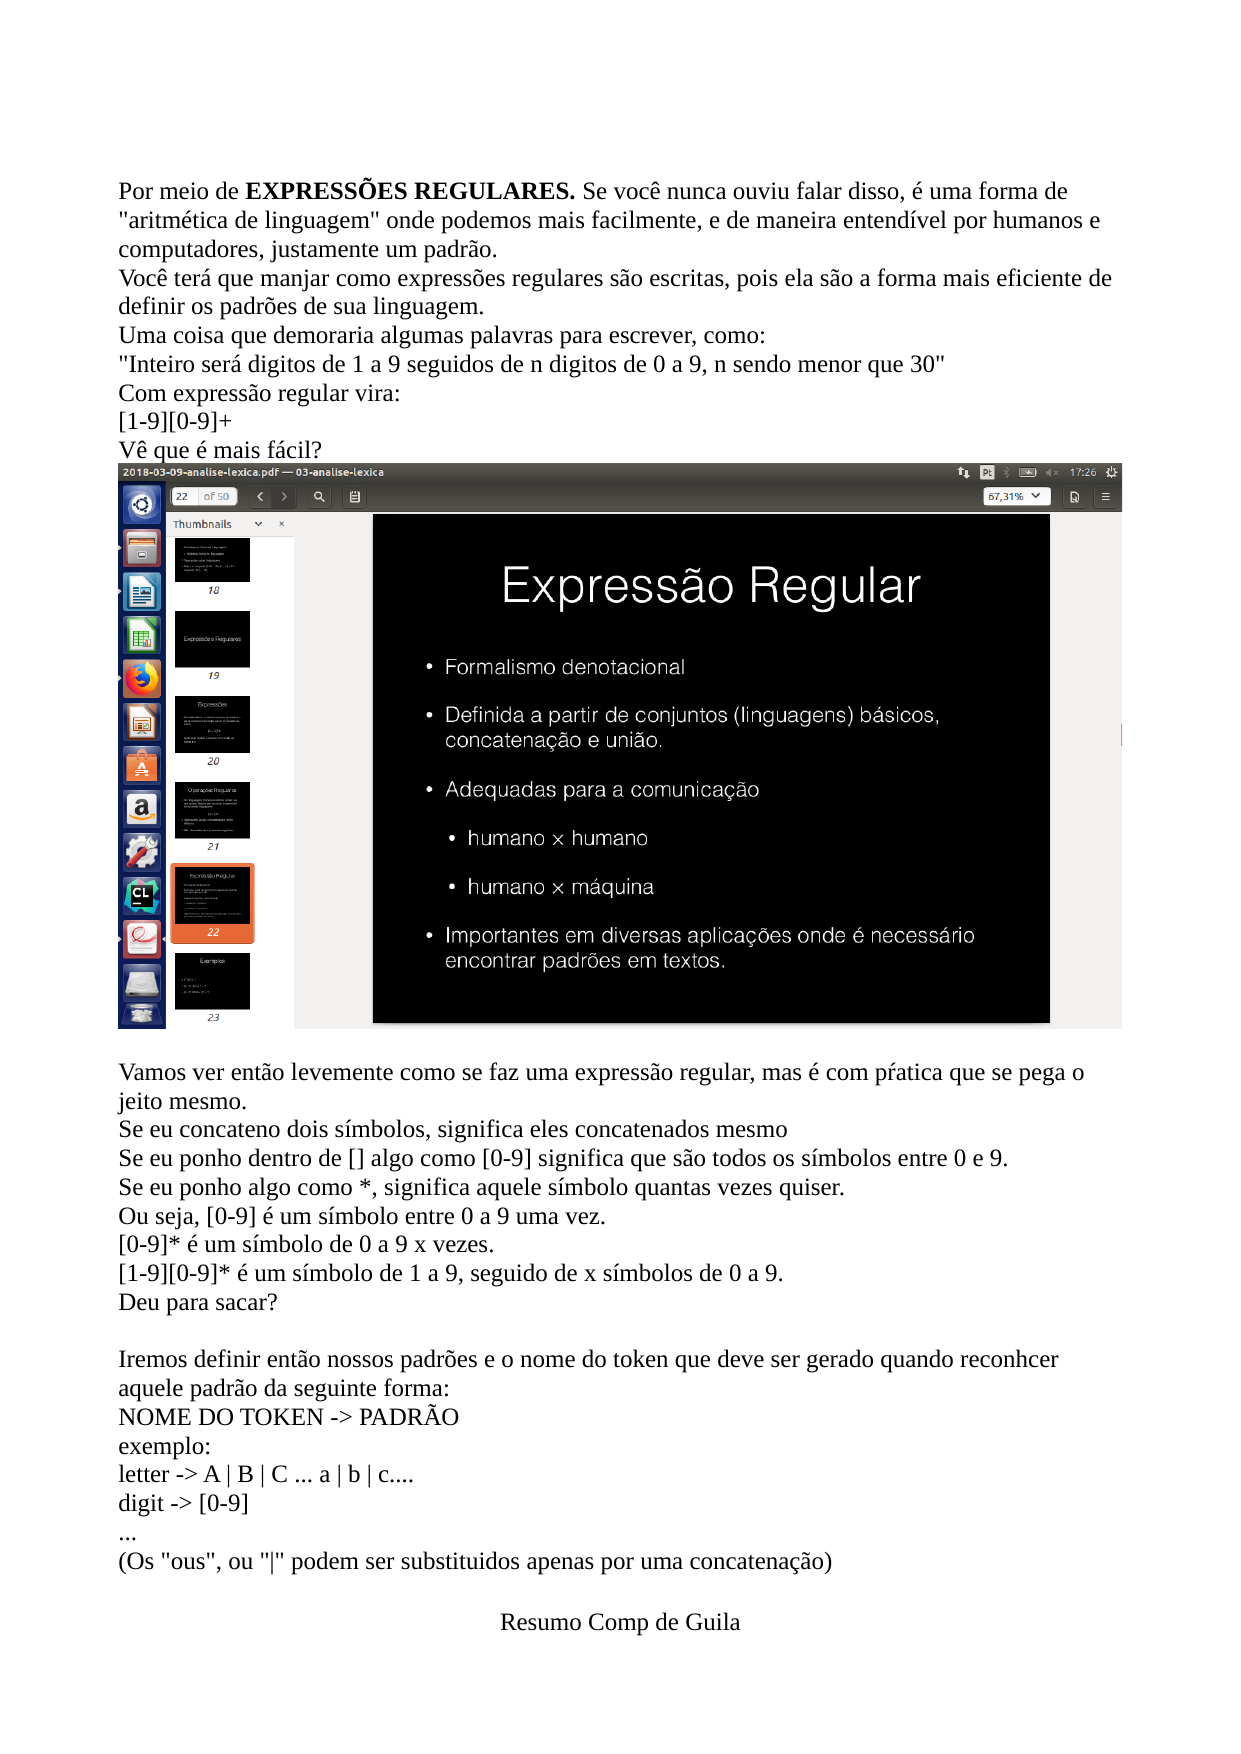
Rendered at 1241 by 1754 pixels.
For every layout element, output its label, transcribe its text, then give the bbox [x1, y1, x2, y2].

text Uma coisa que demoraria algumas palavras para escrever, como: "Inteiro será digitos de 1 a 9 seguidos de n digitos de 0 a 9, n sendo menor que 30" [118, 320, 1122, 378]
text Ou seja, [0-9] é um símbolo entre 0 a 9 uma vez. [118, 1201, 1122, 1229]
text exemplo: letter -> A | B | C ... a | b | c.... [118, 1431, 1122, 1488]
text digit -> [0-9] [118, 1488, 1122, 1517]
text Se eu concateno dois símbolos, significa eles concatenados mesmo [118, 1114, 1122, 1143]
text Deu para sacar? [118, 1287, 1122, 1316]
text Se eu ponho algo como *, significa aquele símbolo quantas vezes quiser. [118, 1172, 1122, 1201]
text Vê que é mais fácil? [118, 435, 1122, 463]
text Com expressão regular vira: [118, 378, 1122, 406]
text (Os "ous", ou "|" podem ser substituidos apenas por uma concatenação) [118, 1546, 1122, 1574]
text NOME DO TOKEN -> PADRÃO [118, 1402, 1122, 1431]
text Você terá que manjar como expressões regulares são escritas, pois ela são a forma mais eficiente de definir os padrões de sua linguagem. [118, 263, 1122, 320]
text Iremos definir então nossos padrões e o nome do token que deve ser gerado quando reconhcer aquele padrão da seguinte forma: [118, 1344, 1122, 1402]
text Se eu ponho dentro de [] algo como [0-9] significa que são todos os símbolos entre 0 e 9. [118, 1143, 1122, 1172]
picture [118, 463, 1123, 1029]
text Vamos ver então levemente como se faz uma expressão regular, mas é com pŕatica que se pega o jeito mesmo. [118, 1057, 1122, 1114]
text Por meio de EXPRESSÕES REGULARES. Se você nunca ouviu falar disso, é uma forma de "aritmética de linguagem" onde podemos mais facilmente, e de maneira entendível por humanos e computadores, justamente um padrão. [118, 176, 1122, 263]
text [0-9]* é um símbolo de 0 a 9 x vezes. [118, 1229, 1122, 1258]
text ... [118, 1517, 1122, 1546]
text [1-9][0-9]+ [118, 406, 1122, 435]
text [1-9][0-9]* é um símbolo de 1 a 9, seguido de x símbolos de 0 a 9. [118, 1258, 1122, 1287]
